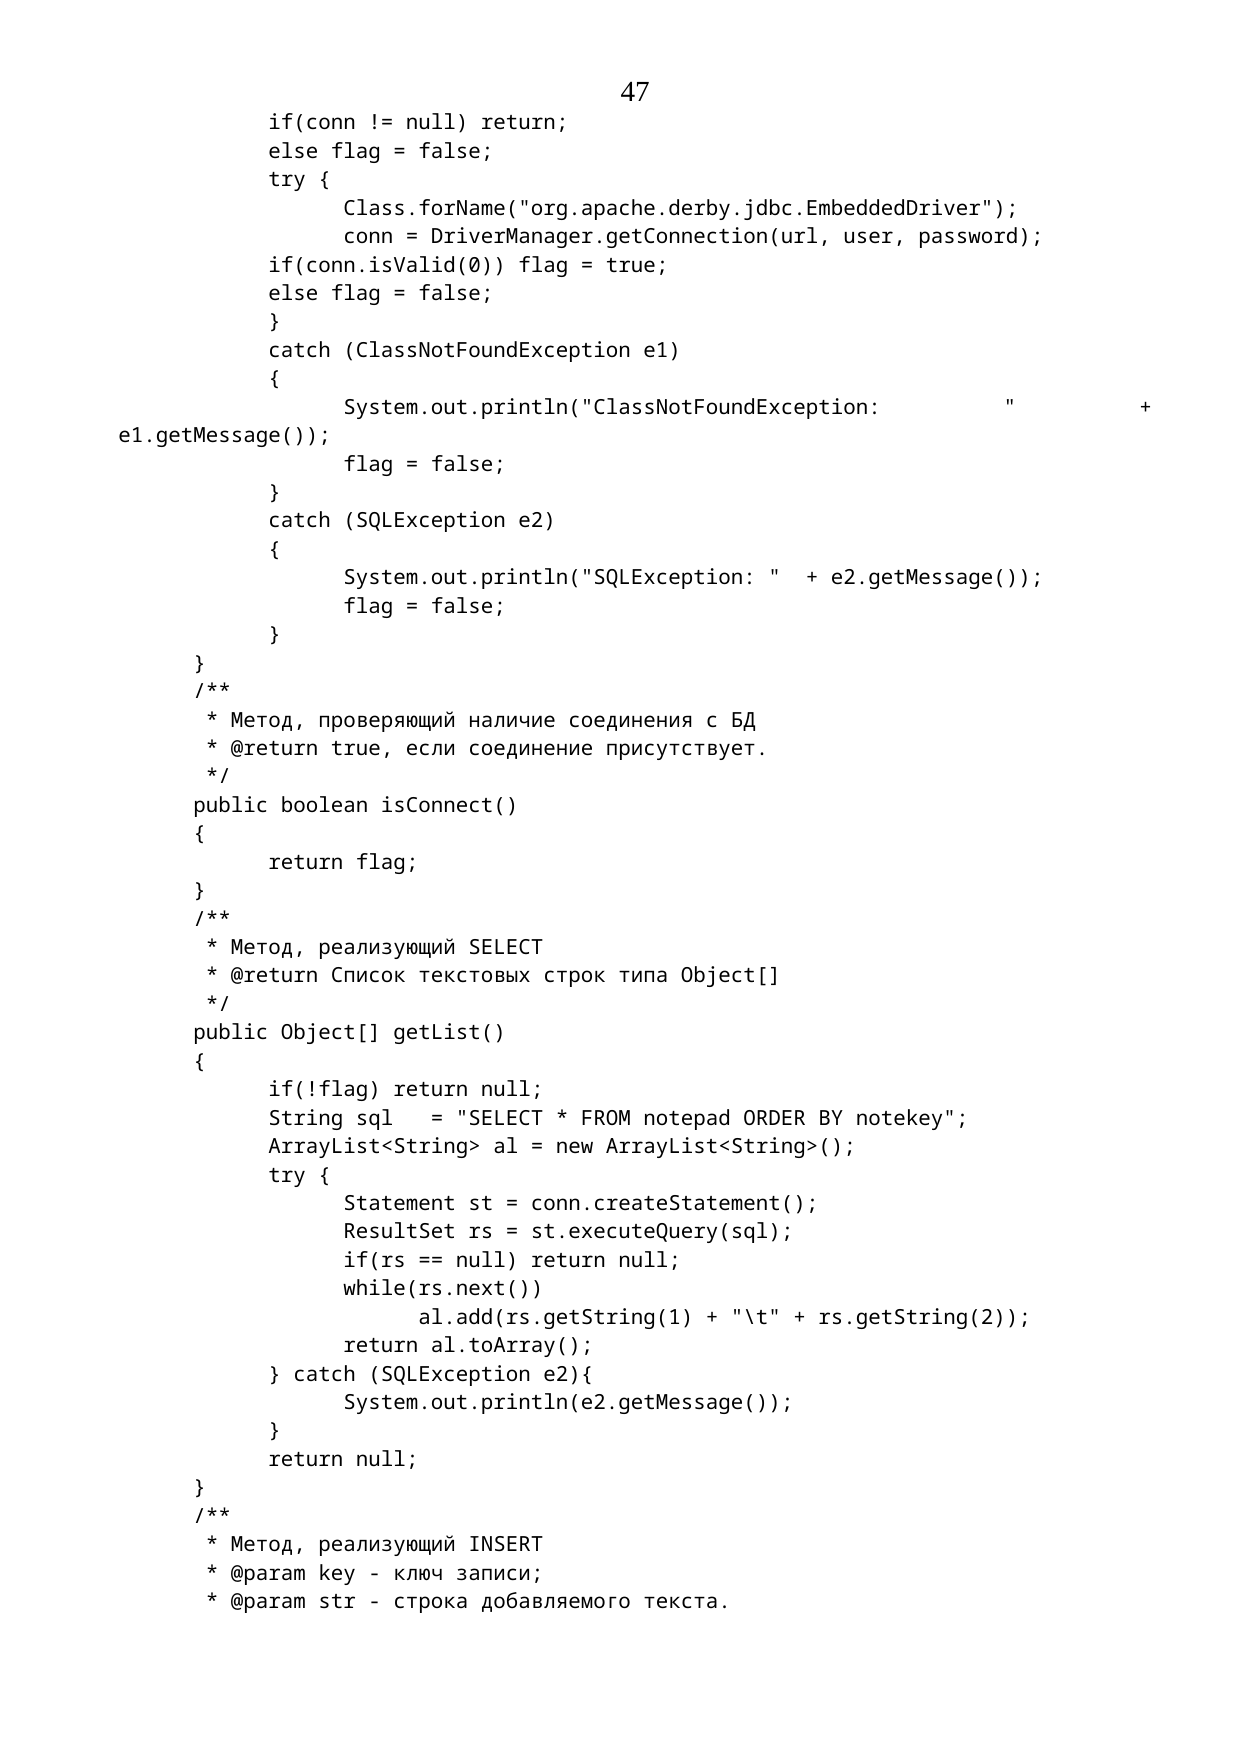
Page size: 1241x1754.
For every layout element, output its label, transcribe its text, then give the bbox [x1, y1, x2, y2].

text } [118, 1416, 1152, 1444]
text } [118, 648, 1152, 676]
text ResultSet rs = st.executeQuery(sql); [118, 1217, 1152, 1245]
text Statement st = conn.createStatement(); [118, 1188, 1152, 1217]
text conn = DriverManager.getConnection(url, user, password); [118, 221, 1152, 250]
text * @param key - ключ записи; [118, 1558, 1152, 1586]
text flag = false; [118, 591, 1152, 619]
text return flag; [118, 847, 1152, 875]
text * @param str - строка добавляемого текста. [118, 1586, 1152, 1615]
text else flag = false; [118, 136, 1152, 164]
text if(conn.isValid(0)) flag = true; [118, 250, 1152, 278]
text } [118, 307, 1152, 335]
text String sql = "SELECT * FROM notepad ORDER BY notekey"; [118, 1103, 1152, 1131]
text flag = false; [118, 449, 1152, 477]
text if(rs == null) return null; [118, 1245, 1152, 1273]
text } [118, 875, 1152, 904]
text try { [118, 164, 1152, 193]
text while(rs.next()) [118, 1273, 1152, 1302]
text * Метод, реализующий INSERT [118, 1529, 1152, 1558]
text /** [118, 904, 1152, 932]
text /** [118, 1501, 1152, 1529]
text ArrayList<String> al = new ArrayList<String>(); [118, 1131, 1152, 1160]
text */ [118, 989, 1152, 1017]
text al.add(rs.getString(1) + "\t" + rs.getString(2)); [118, 1302, 1152, 1330]
text } [118, 477, 1152, 506]
text * @return true, если соединение присутствует. [118, 733, 1152, 762]
text return al.toArray(); [118, 1330, 1152, 1359]
text if(conn != null) return; [118, 107, 1152, 136]
text } catch (SQLException e2){ [118, 1359, 1152, 1387]
text { [118, 534, 1152, 562]
text else flag = false; [118, 278, 1152, 307]
text System.out.println(e2.getMessage()); [118, 1387, 1152, 1416]
text Class.forName("org.apache.derby.jdbc.EmbeddedDriver"); [118, 193, 1152, 221]
text return null; [118, 1444, 1152, 1472]
text { [118, 1046, 1152, 1074]
text * @return Список текстовых строк типа Object[] [118, 961, 1152, 989]
text { [118, 363, 1152, 392]
text catch (SQLException e2) [118, 506, 1152, 534]
text System.out.println("SQLException: " + e2.getMessage()); [118, 562, 1152, 591]
text catch (ClassNotFoundException e1) [118, 335, 1152, 363]
text } [118, 619, 1152, 648]
text { [118, 818, 1152, 847]
text * Метод, проверяющий наличие соединения с БД [118, 705, 1152, 733]
text System.out.println("ClassNotFoundException: " + e1.getMessage()); [118, 392, 1152, 449]
text */ [118, 762, 1152, 790]
text if(!flag) return null; [118, 1074, 1152, 1103]
text public boolean isConnect() [118, 790, 1152, 818]
text try { [118, 1160, 1152, 1188]
text public Object[] getList() [118, 1017, 1152, 1046]
text } [118, 1472, 1152, 1501]
text /** [118, 676, 1152, 705]
text * Метод, реализующий SELECT [118, 932, 1152, 961]
